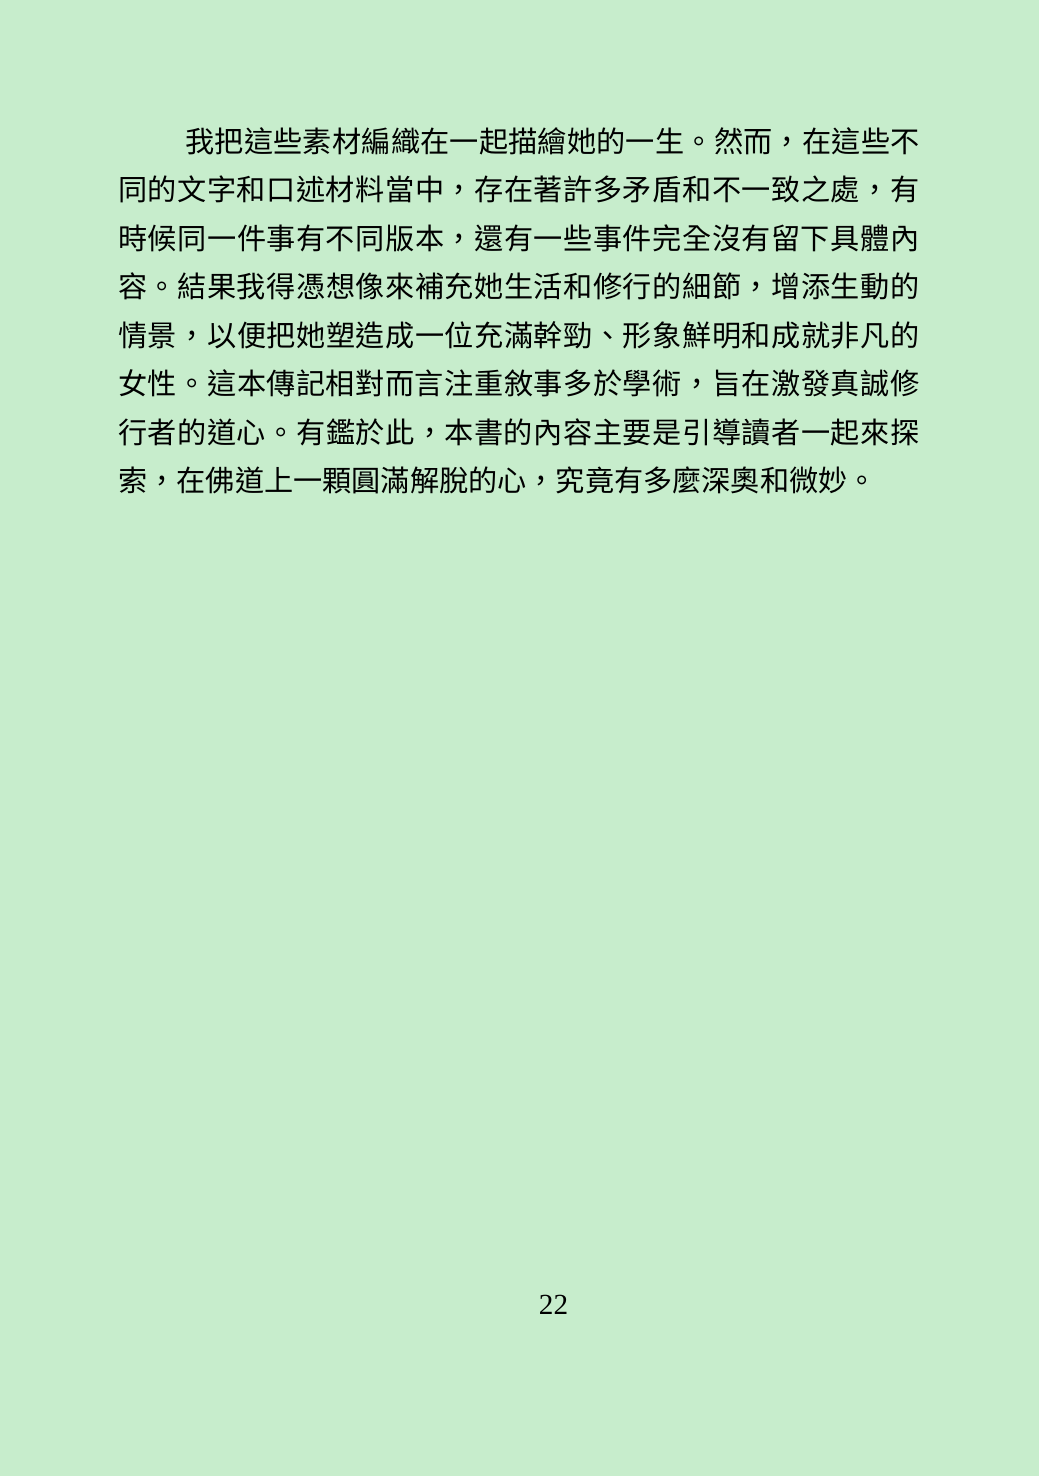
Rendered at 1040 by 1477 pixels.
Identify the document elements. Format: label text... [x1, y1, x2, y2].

text 我把這些素材編織在一起描繪她的一生。然而，在這些不同的文字和口述材料當中，存在著許多矛盾和不一致之處，有時候同一件事有不同版本，還有一些事件完全沒有留下具體內容。結果我得憑想像來補充她生活和修行的細節，增添生動的情景，以便把她塑造成一位充滿幹勁、形象鮮明和成就非凡的女性。這本傳記相對而言注重敘事多於學術，旨在激發真誠修行者的道心。有鑑於此，本書的內容主要是引導讀者一起來探索，在佛道上一顆圓滿解脫的心，究竟有多麼深奧和微妙。 [118, 118, 921, 500]
